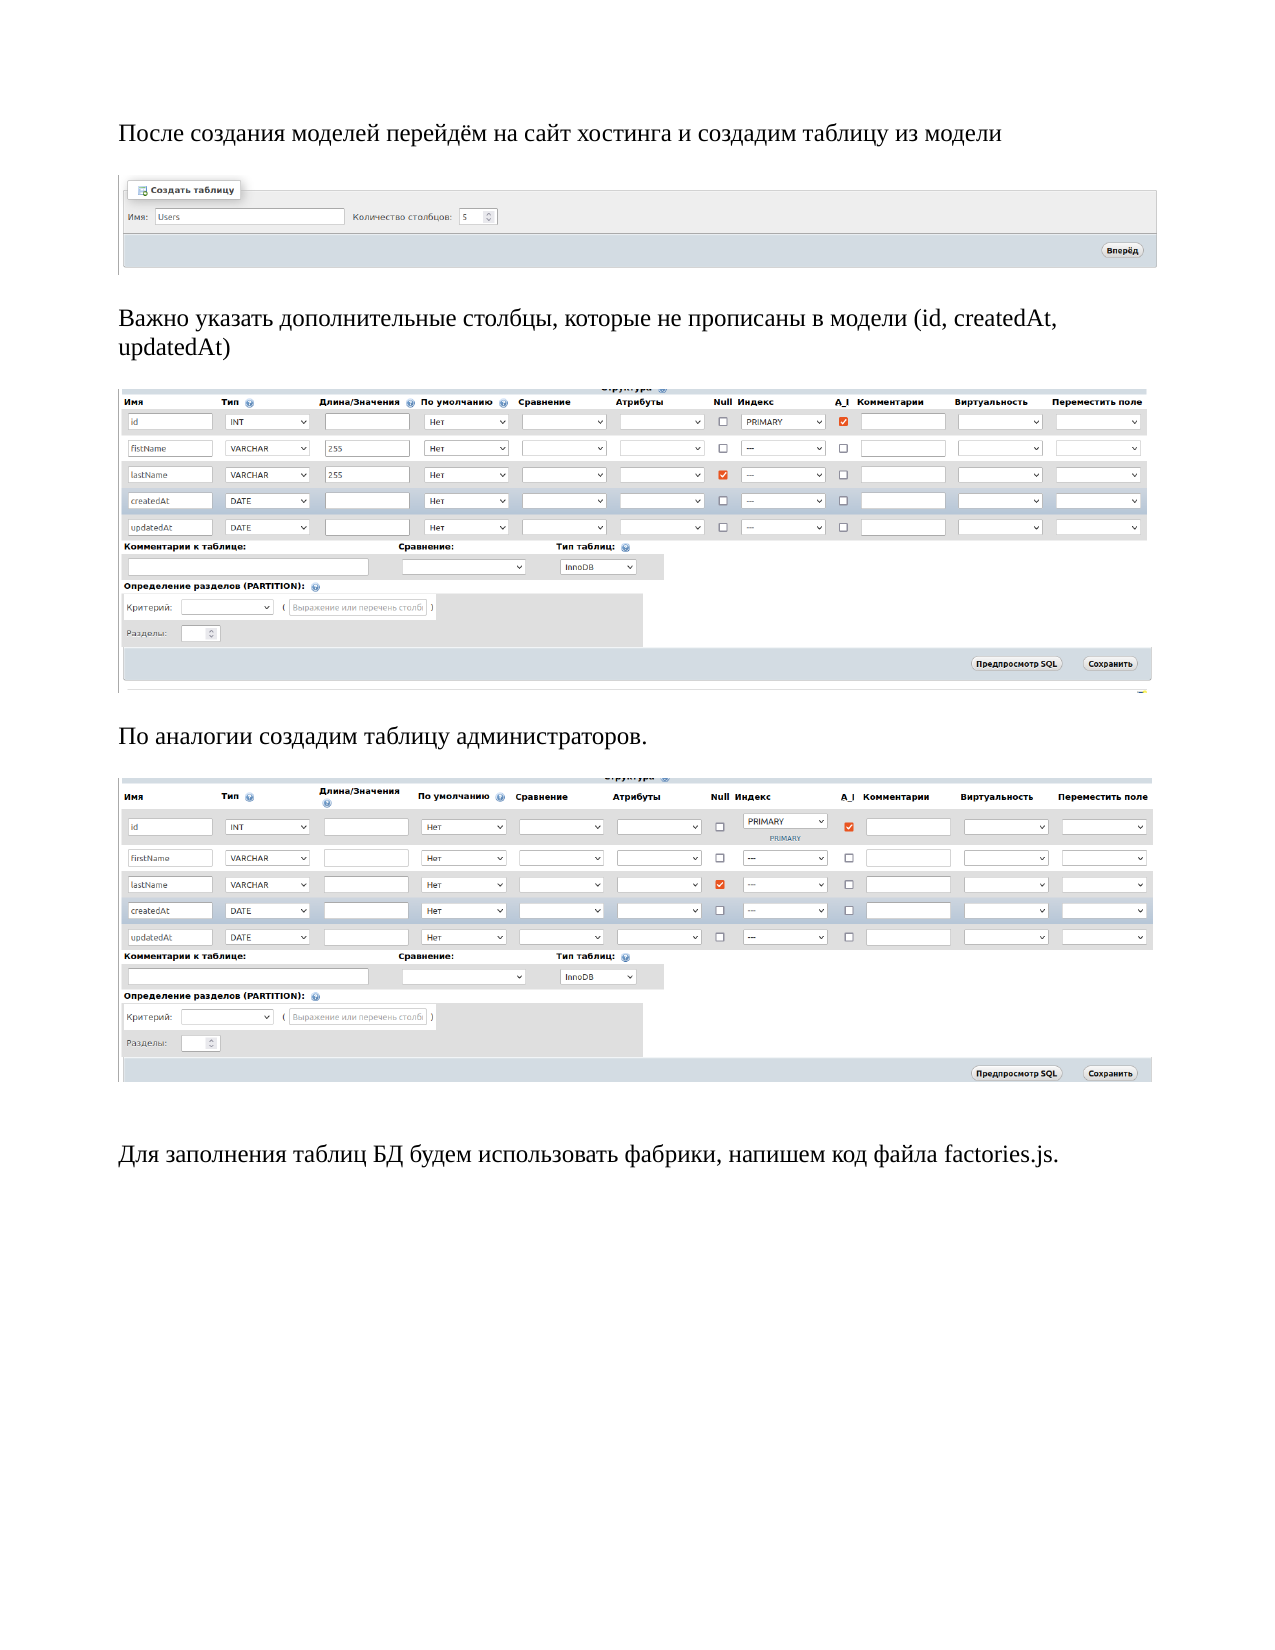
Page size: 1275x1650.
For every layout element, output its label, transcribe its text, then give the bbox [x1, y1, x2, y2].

picture [118, 175, 1157, 275]
text После создания моделей перейдём на сайт хостинга и создадим таблицу из модели [118, 118, 1157, 147]
picture [118, 778, 1157, 1082]
text Для заполнения таблиц БД будем использовать фабрики, напишем код файла factories.js. [118, 1139, 1157, 1168]
text По аналогии создадим таблицу администраторов. [118, 721, 1157, 750]
text Важно указать дополнительные столбцы, которые не прописаны в модели (id, createdAt, updatedAt) [118, 303, 1157, 361]
picture [118, 389, 1157, 693]
